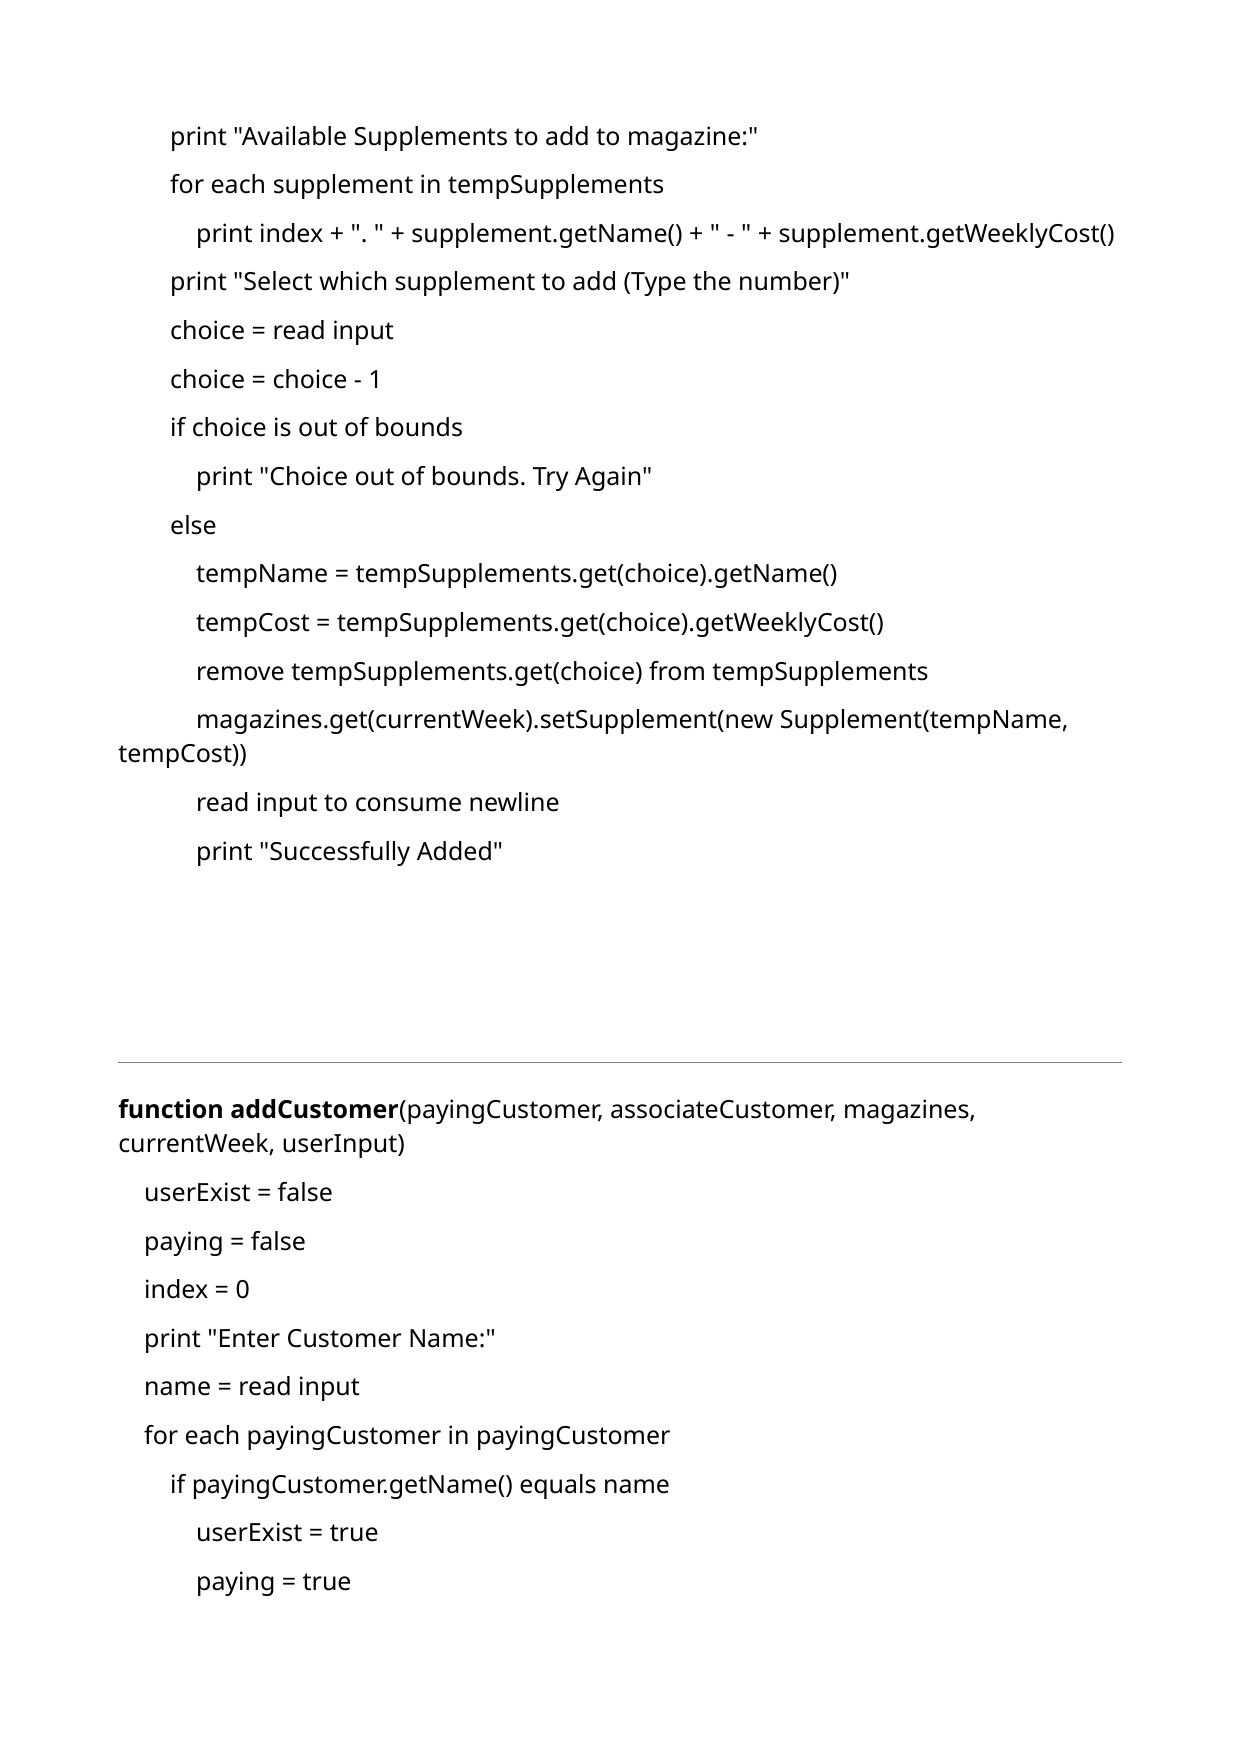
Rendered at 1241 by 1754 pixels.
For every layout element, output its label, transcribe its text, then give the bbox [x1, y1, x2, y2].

text remove tempSupplements.get(choice) from tempSupplements [118, 653, 1122, 687]
text index = 0 [118, 1272, 1122, 1306]
text print "Successfully Added" [118, 833, 1122, 867]
text tempCost = tempSupplements.get(choice).getWeeklyCost() [118, 604, 1122, 639]
text else [118, 507, 1122, 541]
text for each supplement in tempSupplements [118, 167, 1122, 201]
text for each payingCustomer in payingCustomer [118, 1418, 1122, 1452]
text userExist = true [118, 1515, 1122, 1549]
text choice = choice - 1 [118, 361, 1122, 395]
text print "Select which supplement to add (Type the number)" [118, 264, 1122, 298]
text userExist = false [118, 1174, 1122, 1208]
text name = read input [118, 1369, 1122, 1403]
text print "Enter Customer Name:" [118, 1320, 1122, 1354]
text if payingCustomer.getName() equals name [118, 1466, 1122, 1500]
text paying = true [118, 1564, 1122, 1598]
text print "Available Supplements to add to magazine:" [118, 118, 1122, 152]
text print index + ". " + supplement.getName() + " - " + supplement.getWeeklyCost() [118, 215, 1122, 249]
text paying = false [118, 1223, 1122, 1257]
text if choice is out of bounds [118, 410, 1122, 444]
text magazines.get(currentWeek).setSupplement(new Supplement(tempName, tempCost)) [118, 702, 1122, 770]
text choice = read input [118, 313, 1122, 347]
text print "Choice out of bounds. Try Again" [118, 459, 1122, 493]
text tempName = tempSupplements.get(choice).getName() [118, 556, 1122, 590]
text function addCustomer(payingCustomer, associateCustomer, magazines, currentWeek, userInput) [118, 1092, 1122, 1160]
text read input to consume newline [118, 784, 1122, 819]
